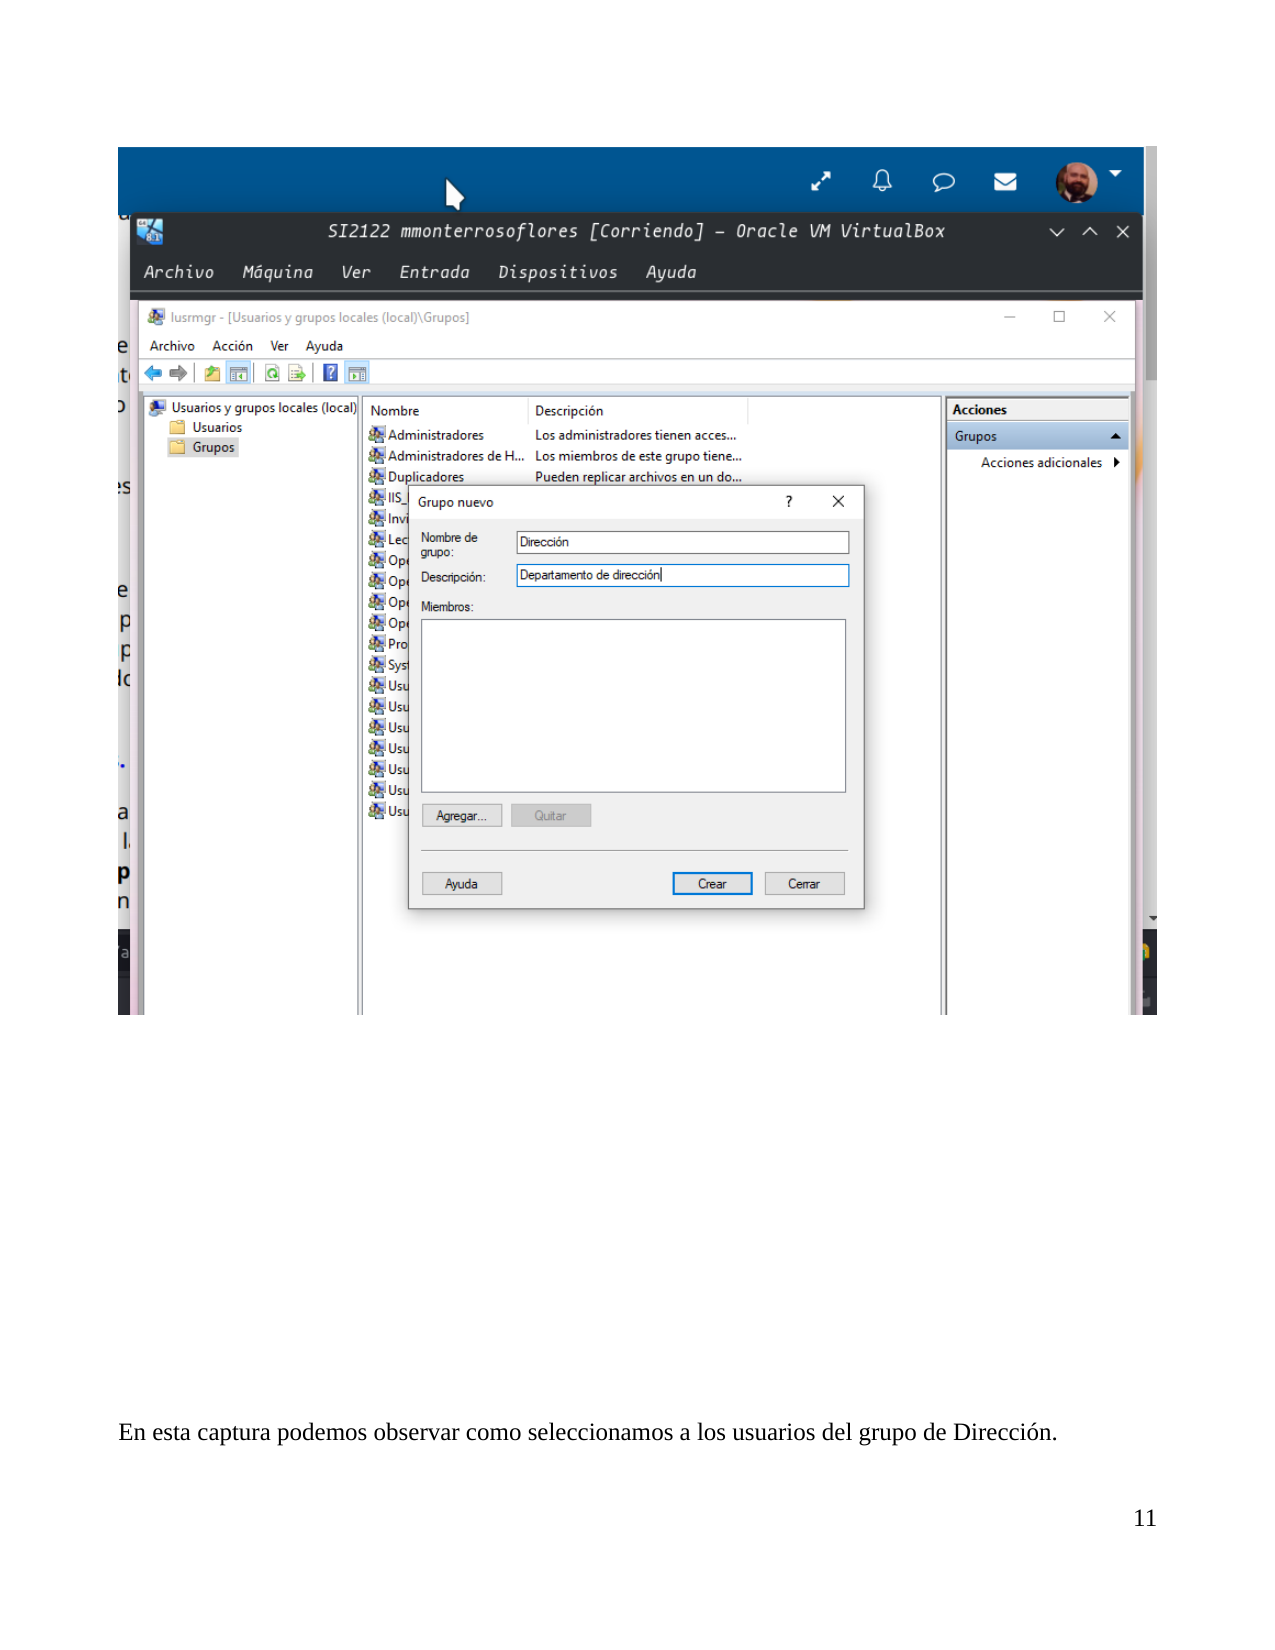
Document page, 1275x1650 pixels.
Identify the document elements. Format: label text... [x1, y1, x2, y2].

picture [118, 146, 1157, 1015]
table_header [118, 1015, 1157, 1043]
text En esta captura podemos observar como seleccionamos a los usuarios del grupo de Dirección. [118, 1417, 1157, 1446]
